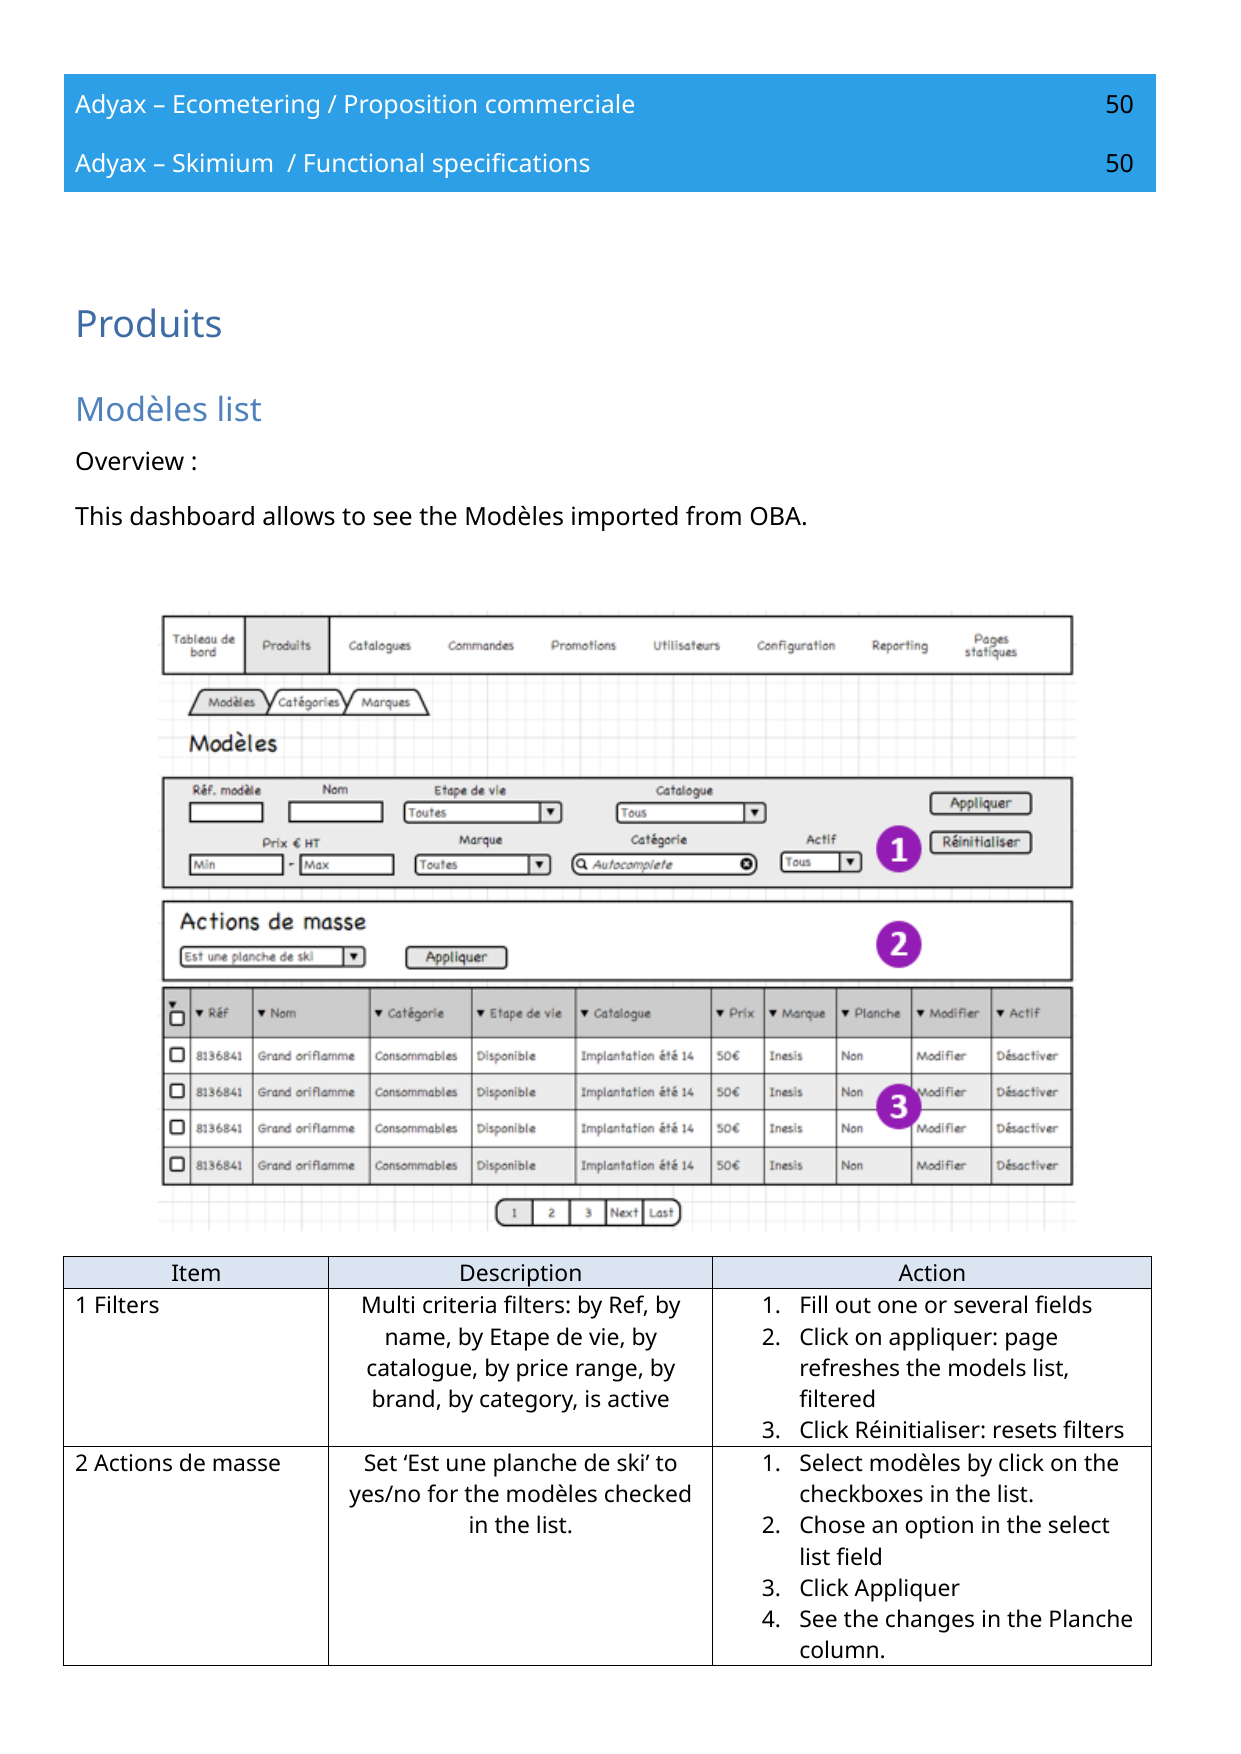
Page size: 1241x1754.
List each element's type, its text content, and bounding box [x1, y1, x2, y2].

table_header Description [329, 1257, 712, 1288]
subtitle Modèles list [75, 386, 1165, 431]
table_cell 1 Filters [64, 1289, 328, 1446]
picture [157, 608, 1083, 1236]
table_cell Multi criteria filters: by Ref, by name, by Etape de vie, by catalogue, by price range, by brand, by category, is active [329, 1289, 712, 1446]
subtitle Produits [75, 297, 1165, 348]
table_cell 2 Actions de masse [64, 1447, 328, 1665]
table_cell Fill out one or several fields Click on appliquer: page refreshes the models list, filtered Click Réinitialiser: resets filters [713, 1289, 1151, 1446]
table_header Action [713, 1257, 1151, 1288]
table_cell Set ‘Est une planche de ski’ to yes/no for the modèles checked in the list. [329, 1447, 712, 1665]
text Overview : [75, 444, 1165, 478]
table_header Item [64, 1257, 328, 1288]
text This dashboard allows to see the Modèles imported from OBA. [75, 499, 1165, 533]
table_cell Select modèles by click on the checkboxes in the list. Chose an option in the select list field Click Appliquer See the changes in the Planche column. [713, 1447, 1151, 1665]
